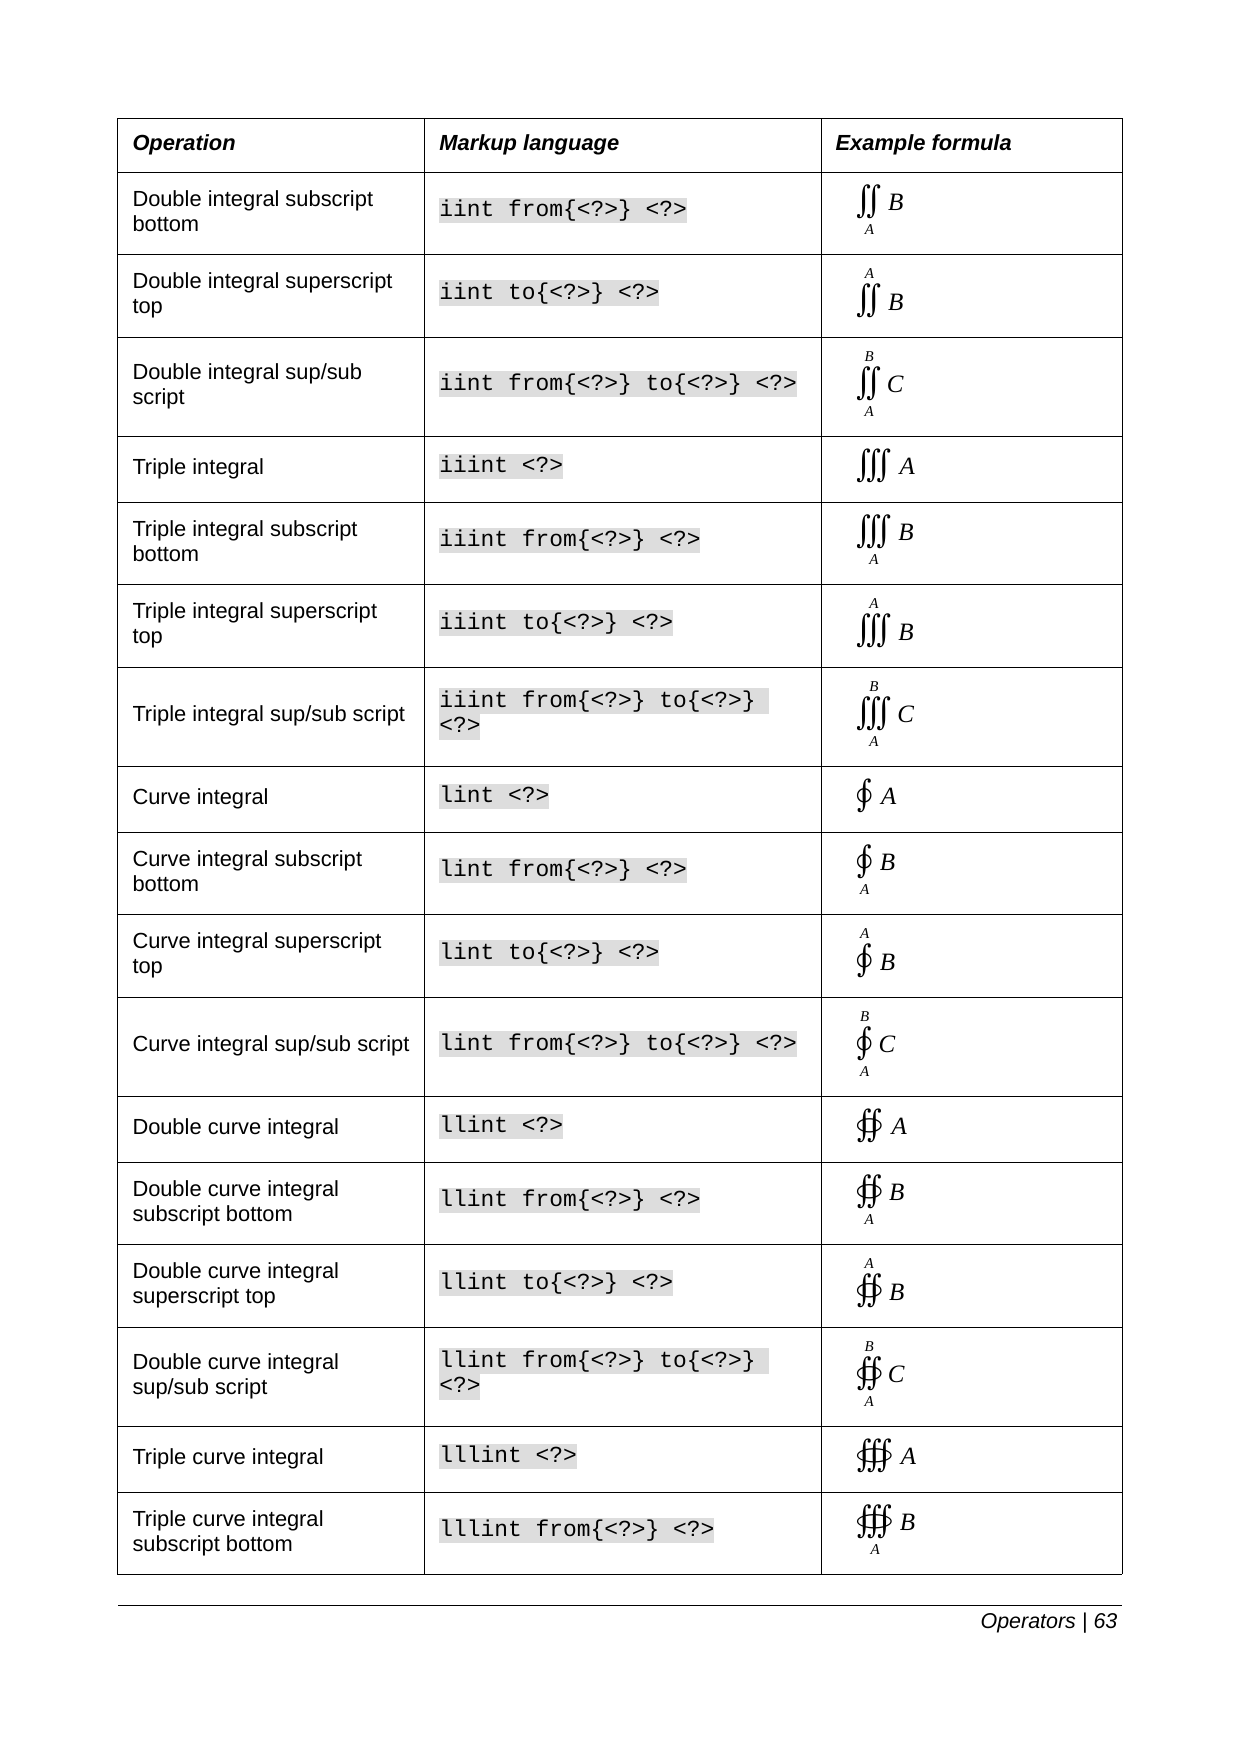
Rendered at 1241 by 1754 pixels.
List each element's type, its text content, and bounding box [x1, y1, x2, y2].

table_cell Curve integral superscript top [118, 915, 424, 997]
table_header Example formula [822, 119, 1122, 172]
table_cell Double integral subscript bottom [118, 173, 424, 254]
table_cell lint to{<?>} <?> [425, 915, 821, 997]
table_cell Curve integral subscript bottom [118, 833, 424, 914]
table_cell llint <?> [425, 1097, 821, 1162]
table_header Operation [118, 119, 424, 172]
table_cell Triple curve integral [118, 1427, 424, 1492]
table_cell lllint <?> [425, 1427, 821, 1492]
table_cell Triple integral subscript bottom [118, 503, 424, 584]
table_cell llint from{<?>} to{<?>} <?> [425, 1328, 821, 1426]
table_cell Triple integral superscript top [118, 585, 424, 667]
table_cell [822, 1427, 1122, 1492]
table_cell iint from{<?>} to{<?>} <?> [425, 338, 821, 436]
table_cell Double curve integral [118, 1097, 424, 1162]
table_cell Triple curve integral subscript bottom [118, 1493, 424, 1574]
table_cell [822, 998, 1122, 1096]
table_cell Double integral superscript top [118, 255, 424, 337]
table_cell Double integral sup/sub script [118, 338, 424, 436]
table_cell llint from{<?>} <?> [425, 1163, 821, 1244]
table_cell [822, 503, 1122, 584]
table_cell iint to{<?>} <?> [425, 255, 821, 337]
table_cell [822, 1328, 1122, 1426]
table_cell [822, 437, 1122, 502]
table_cell [822, 255, 1122, 337]
table_cell Triple integral [118, 437, 424, 502]
table_cell [822, 585, 1122, 667]
table_cell Double curve integral sup/sub script [118, 1328, 424, 1426]
table_cell Curve integral sup/sub script [118, 998, 424, 1096]
table_cell Double curve integral subscript bottom [118, 1163, 424, 1244]
table_cell iiint to{<?>} <?> [425, 585, 821, 667]
table_cell lint from{<?>} to{<?>} <?> [425, 998, 821, 1096]
table_cell lint from{<?>} <?> [425, 833, 821, 914]
table_cell iiint from{<?>} to{<?>} <?> [425, 668, 821, 766]
table_cell [822, 915, 1122, 997]
table_cell Double curve integral superscript top [118, 1245, 424, 1327]
table_cell [822, 767, 1122, 832]
table_cell Triple integral sup/sub script [118, 668, 424, 766]
table_cell iiint <?> [425, 437, 821, 502]
table_cell [822, 338, 1122, 436]
table_cell llint to{<?>} <?> [425, 1245, 821, 1327]
table_cell [822, 833, 1122, 914]
table_cell [822, 1163, 1122, 1244]
table_header Markup language [425, 119, 821, 172]
table_cell lint <?> [425, 767, 821, 832]
table_cell [822, 668, 1122, 766]
table_cell [822, 1097, 1122, 1162]
table_cell Curve integral [118, 767, 424, 832]
table_cell lllint from{<?>} <?> [425, 1493, 821, 1574]
table_cell [822, 1493, 1122, 1574]
table_cell [822, 1245, 1122, 1327]
table_cell iint from{<?>} <?> [425, 173, 821, 254]
table_cell iiint from{<?>} <?> [425, 503, 821, 584]
table_cell [822, 173, 1122, 254]
